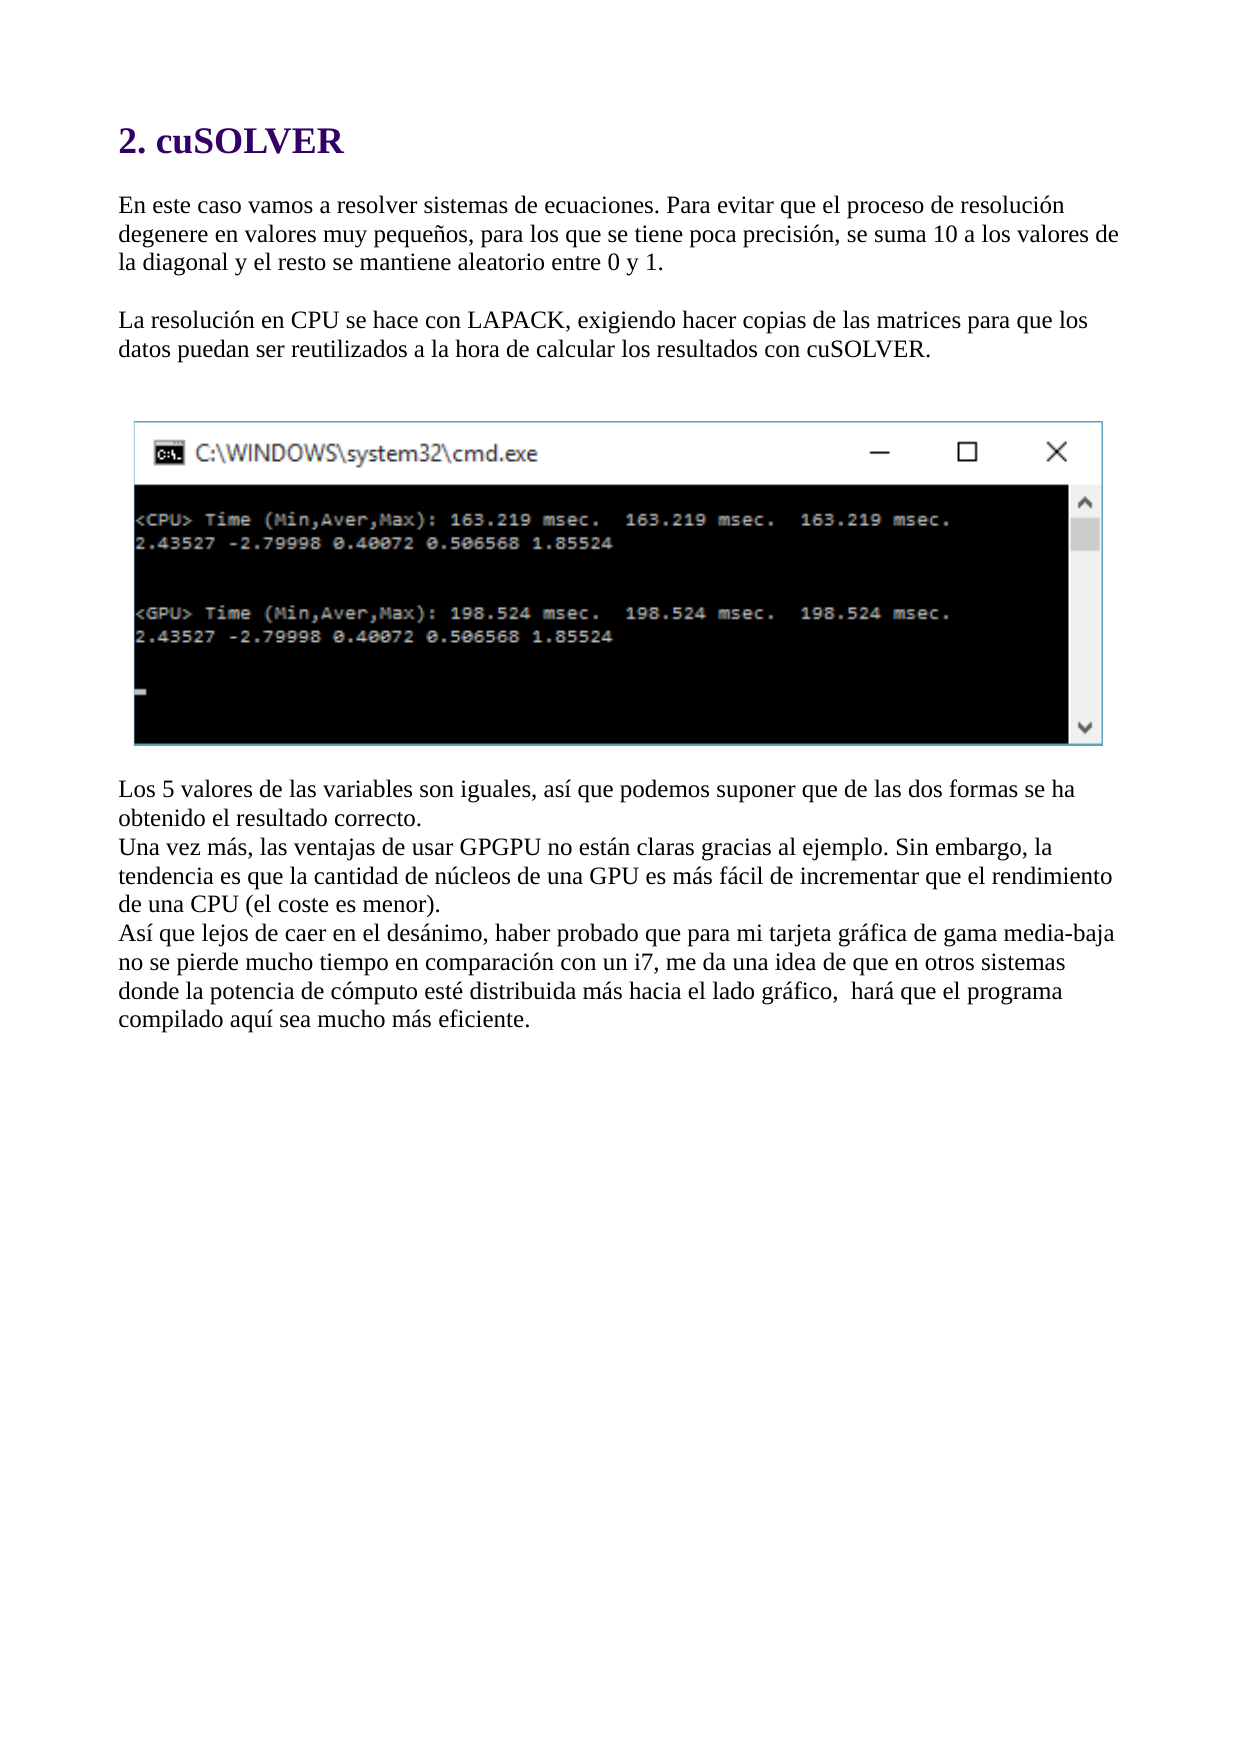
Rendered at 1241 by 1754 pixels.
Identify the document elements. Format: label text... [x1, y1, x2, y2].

text 2. cuSOLVER [118, 118, 1122, 161]
text Así que lejos de caer en el desánimo, haber probado que para mi tarjeta gráfica de gama media-baja no se pierde mucho tiempo en comparación con un i7, me da una idea de que en otros sistemas donde la potencia de cómputo esté distribuida más hacia el lado gráfico, hará que el programa compilado aquí sea mucho más eficiente. [118, 918, 1122, 1033]
text En este caso vamos a resolver sistemas de ecuaciones. Para evitar que el proceso de resolución degenere en valores muy pequeños, para los que se tiene poca precisión, se suma 10 a los valores de la diagonal y el resto se mantiene aleatorio entre 0 y 1. [118, 190, 1122, 276]
picture [133, 421, 1103, 746]
text Los 5 valores de las variables son iguales, así que podemos suponer que de las dos formas se ha obtenido el resultado correcto. [118, 774, 1122, 832]
text Una vez más, las ventajas de usar GPGPU no están claras gracias al ejemplo. Sin embargo, la tendencia es que la cantidad de núcleos de una GPU es más fácil de incrementar que el rendimiento de una CPU (el coste es menor). [118, 832, 1122, 918]
text La resolución en CPU se hace con LAPACK, exigiendo hacer copias de las matrices para que los datos puedan ser reutilizados a la hora de calcular los resultados con cuSOLVER. [118, 305, 1122, 362]
